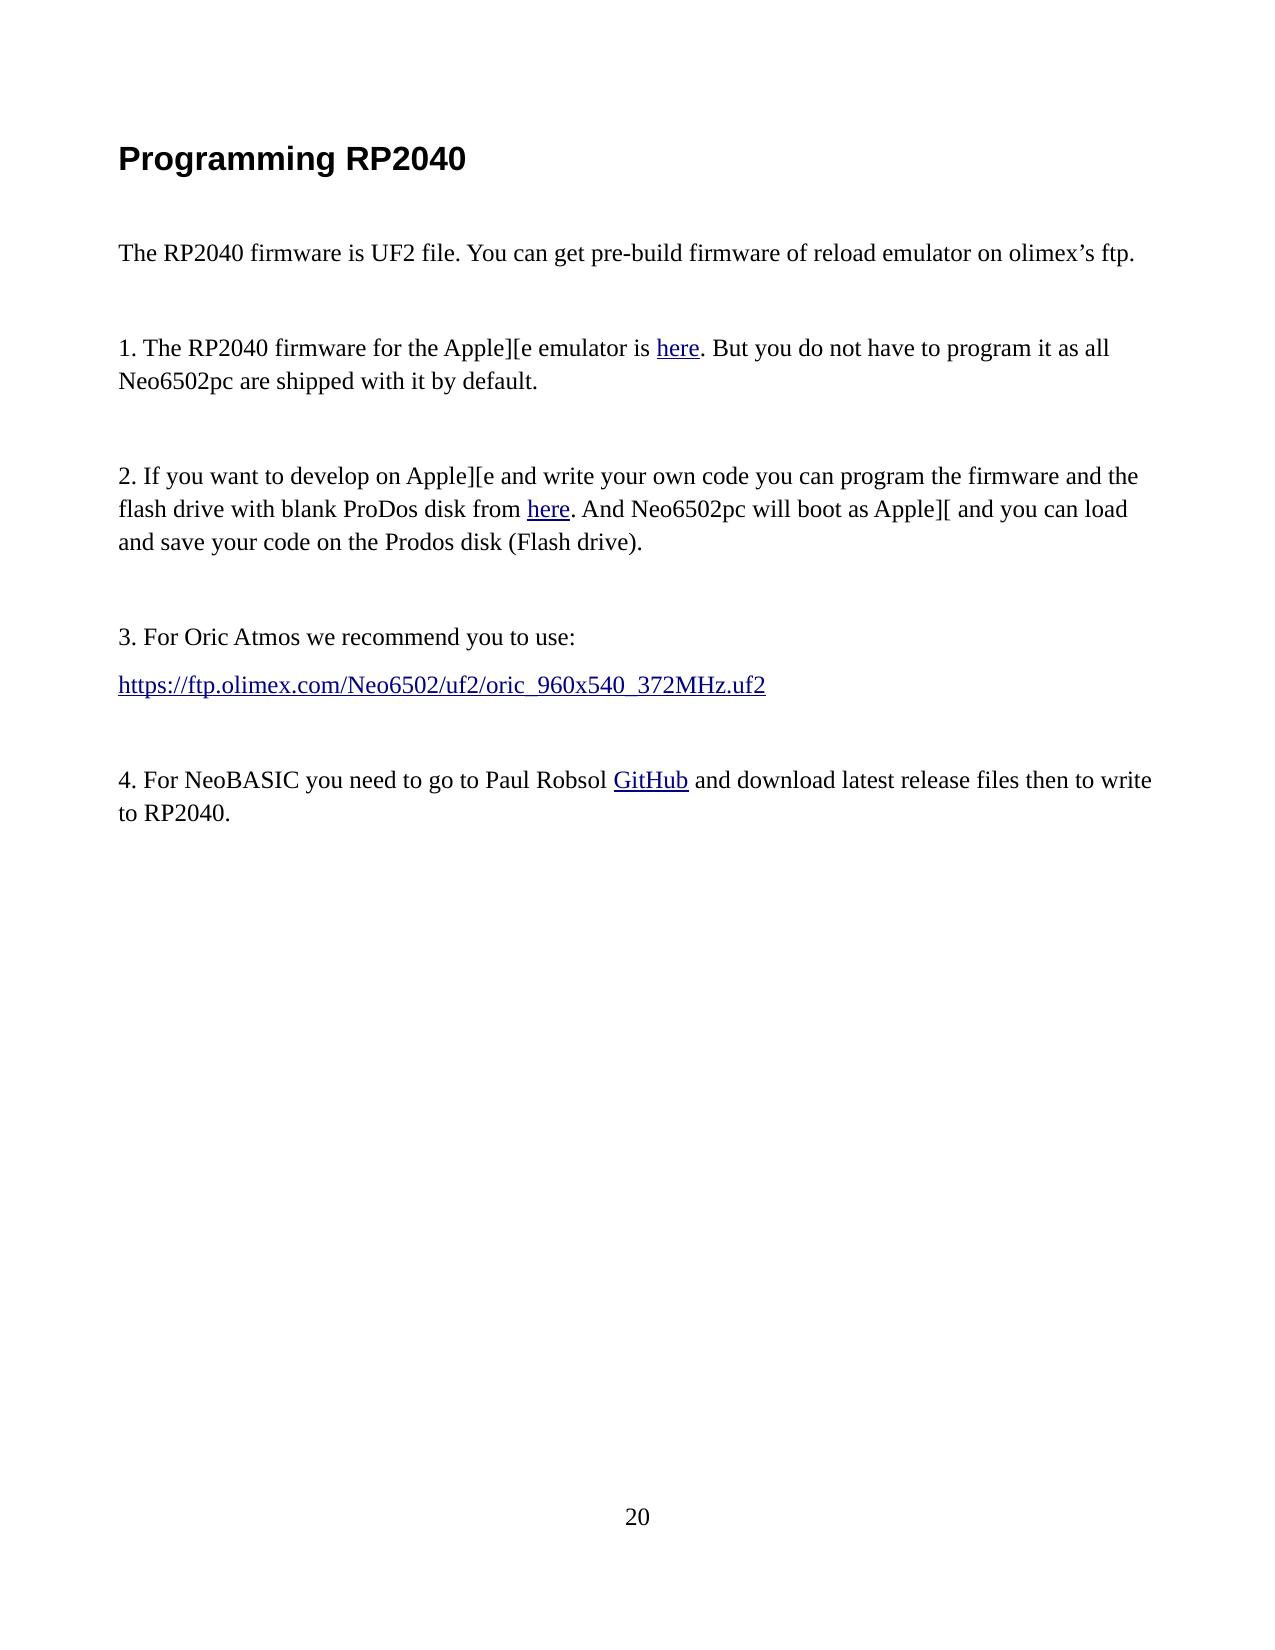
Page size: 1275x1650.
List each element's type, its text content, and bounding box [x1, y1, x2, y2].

text 2. If you want to develop on Apple][e and write your own code you can program the firmware and the flash drive with blank ProDos disk from here. And Neo6502pc will boot as Apple][ and you can load and save your code on the Prodos disk (Flash drive). [118, 461, 1157, 556]
text 3. For Oric Atmos we recommend you to use: [118, 622, 1157, 651]
subtitle Programming RP2040 [118, 139, 1157, 178]
text 1. The RP2040 firmware for the Apple][e emulator is here. But you do not have to program it as all Neo6502pc are shipped with it by default. [118, 333, 1157, 395]
text https://ftp.olimex.com/Neo6502/uf2/oric_960x540_372MHz.uf2 [118, 670, 1157, 699]
text The RP2040 firmware is UF2 file. You can get pre-build firmware of reload emulator on olimex’s ftp. [118, 238, 1157, 266]
text 4. For NeoBASIC you need to go to Paul Robsol GitHub and download latest release files then to write to RP2040. [118, 765, 1157, 827]
